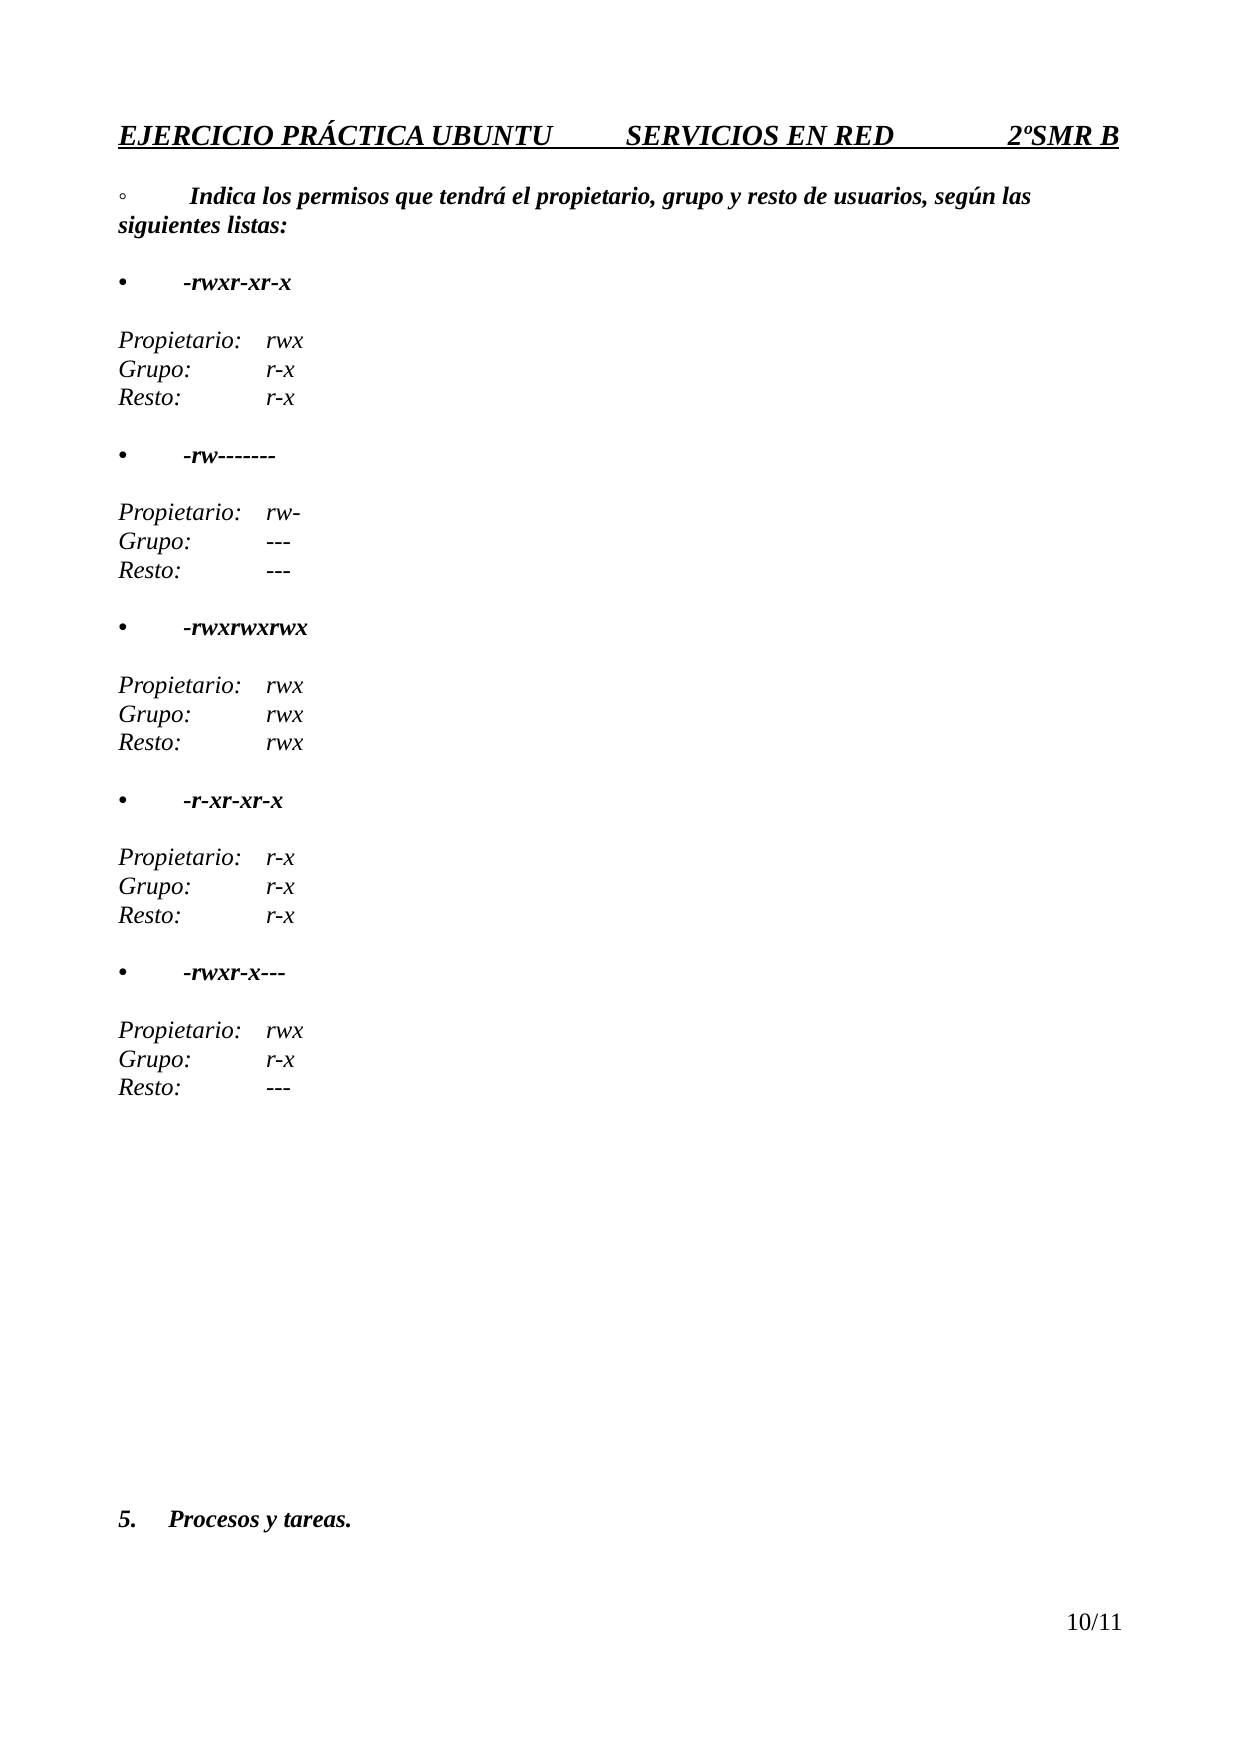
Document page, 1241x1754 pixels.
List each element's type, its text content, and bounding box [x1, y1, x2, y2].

text • -rwxrwxrwx [118, 612, 1122, 641]
text ◦ Indica los permisos que tendrá el propietario, grupo y resto de usuarios, según las siguientes listas: [118, 181, 1122, 239]
text Propietario: rw- [118, 497, 1122, 526]
text Propietario: rwx [118, 325, 1122, 354]
text • -rw------- [118, 440, 1122, 469]
text Resto: --- [118, 555, 1122, 584]
text Grupo: r-x [118, 354, 1122, 382]
text Grupo: r-x [118, 871, 1122, 900]
text Propietario: rwx [118, 1015, 1122, 1044]
text Propietario: rwx [118, 670, 1122, 699]
text Resto: r-x [118, 382, 1122, 411]
text • -r-xr-xr-x [118, 785, 1122, 814]
text Resto: r-x [118, 900, 1122, 929]
text 5. Procesos y tareas. [118, 1504, 1122, 1532]
text Grupo: r-x [118, 1044, 1122, 1072]
text • -rwxr-x--- [118, 957, 1122, 986]
text • -rwxr-xr-x [118, 267, 1122, 296]
text Grupo: --- [118, 526, 1122, 555]
text Grupo: rwx [118, 699, 1122, 727]
text Resto: --- [118, 1072, 1122, 1101]
text Propietario: r-x [118, 842, 1122, 871]
text Resto: rwx [118, 727, 1122, 756]
